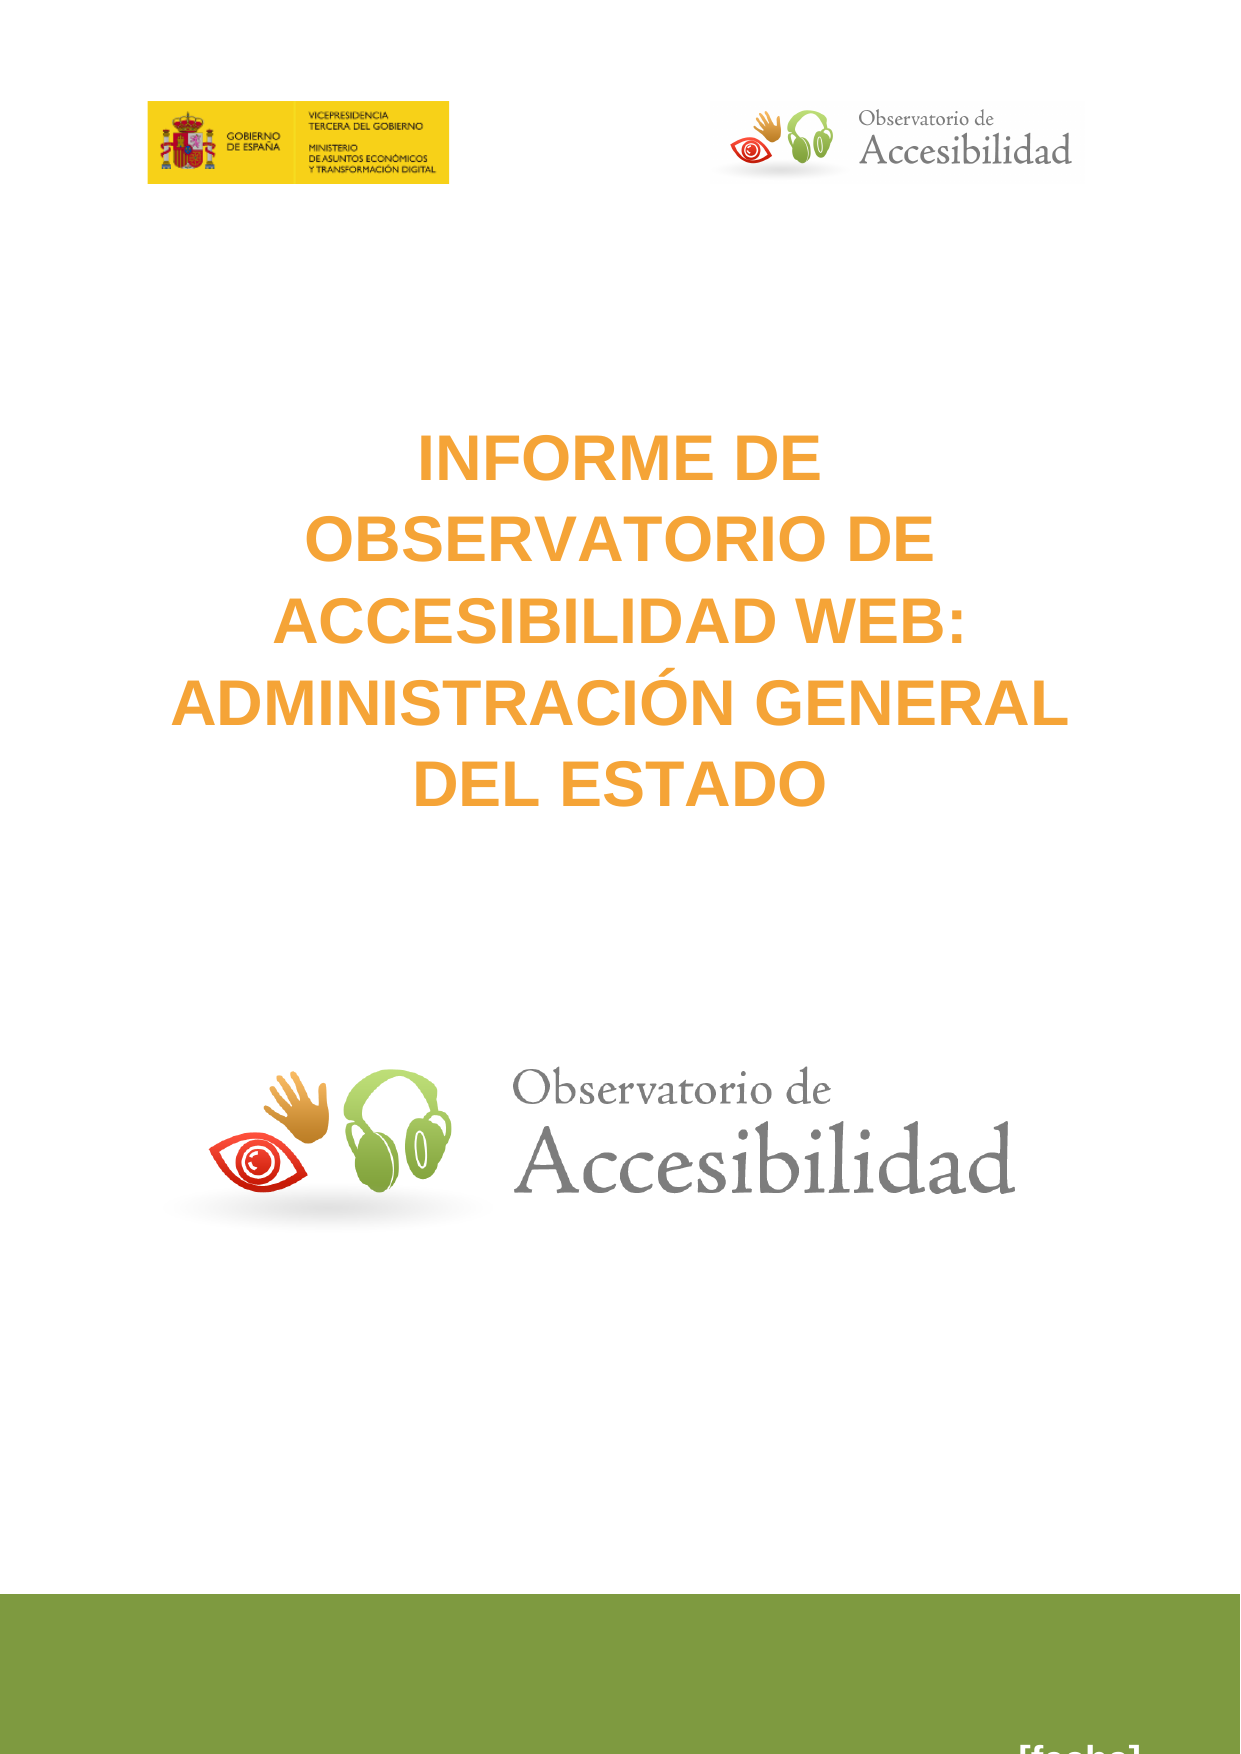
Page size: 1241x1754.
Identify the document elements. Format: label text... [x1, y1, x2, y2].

picture [710, 101, 1086, 184]
picture [147, 101, 450, 184]
text [fecha] [0, 1737, 1193, 1754]
text Informe de Observatorio de Accesibilidad Web: Administración General del Estado [148, 420, 1092, 821]
picture [147, 1028, 1167, 1252]
